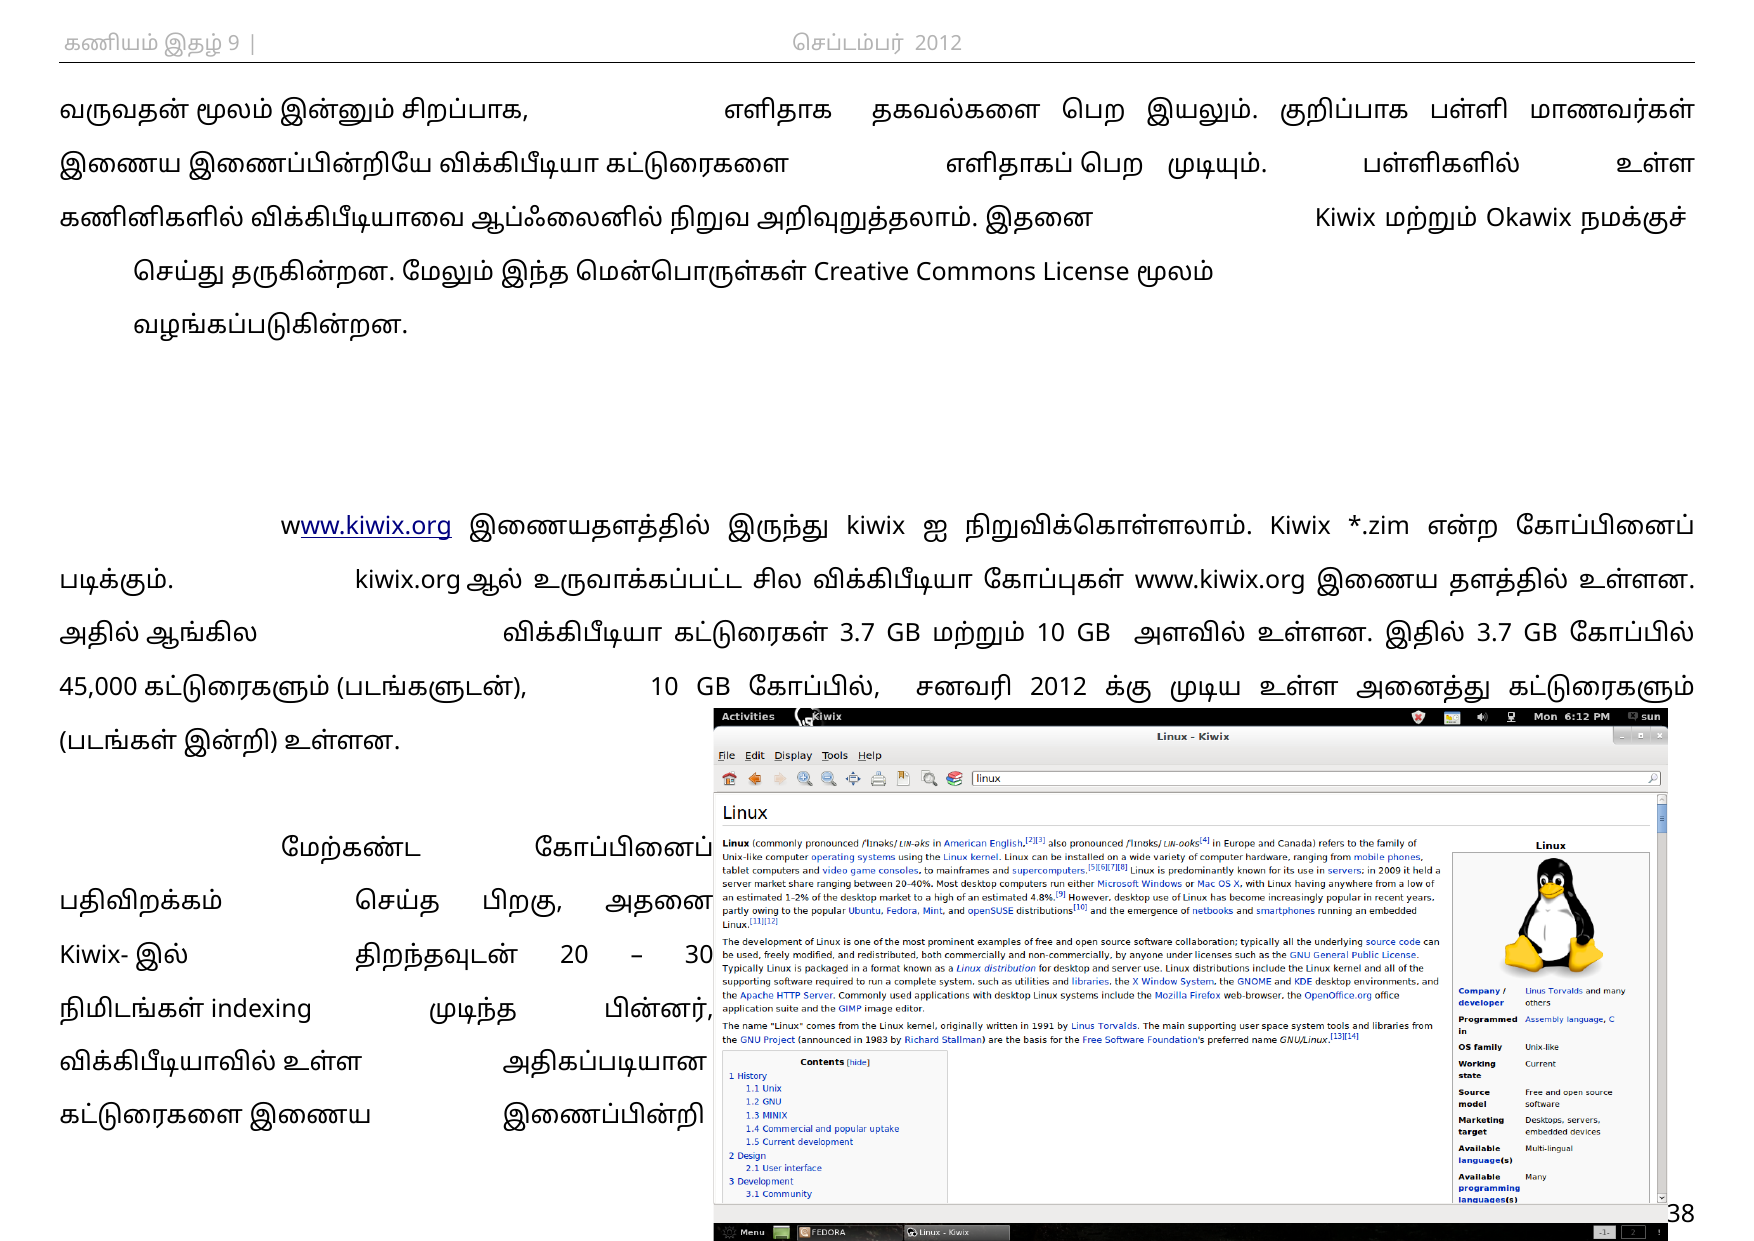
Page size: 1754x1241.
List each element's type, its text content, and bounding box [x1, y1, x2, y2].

text www.kiwix.org இணையதளத்தில் இருந்து kiwix ஐ நிறுவிக்கொள்ளலாம். Kiwix *.zim என்ற கோப்பினைப் படிக்கும். kiwix.orgஆல் உருவாக்கப்பட்ட சில விக்கிபீடியா கோப்புகள் www.kiwix.org இணைய தளத்தில் உள்ளன. அதில் ஆங்கில விக்கிபீடியா கட்டுரைகள் 3.7 GB மற்றும் 10 GB அளவில் உள்ளன. இதில் 3.7 GB கோப்பில் 45,000 கட்டுரைகளும் (படங்களுடன்), 10 GB கோப்பில், சனவரி 2012 க்கு முடிய உள்ள அனைத்து கட்டுரைகளும் (படங்கள் இன்றி) உள்ளன. [59, 508, 1695, 760]
picture [713, 708, 1668, 1241]
text மேற்கண்ட கோப்பினைப் பதிவிறக்கம் செய்த பிறகு, அதனை Kiwix- இல் திறந்தவுடன் 20 – 30 நிமிடங்கள் indexing முடிந்த பின்னர், விக்கிபீடியாவில் உள்ள அதிகப்படியான கட்டுரைகளை இணைய இணைப்பின்றி [59, 829, 713, 1134]
text வருவதன் மூலம் இன்னும் சிறப்பாக, எளிதாக தகவல்களை பெற இயலும். குறிப்பாக பள்ளி மாணவர்கள் இணைய இணைப்பின்றியே விக்கிபீடியா கட்டுரைகளை எளிதாகப் பெற முடியும். பள்ளிகளில் உள்ள கணினிகளில் விக்கிபீடியாவை ஆப்ஃலைனில் நிறுவ அறிவுறுத்தலாம். இதனை Kiwix மற்றும் Okawix நமக்குச் செய்து தருகின்றன. மேலும் இந்த மென்பொருள்கள் Creative Commons License மூலம் வழங்கப்படுகின்றன. [59, 92, 1695, 344]
